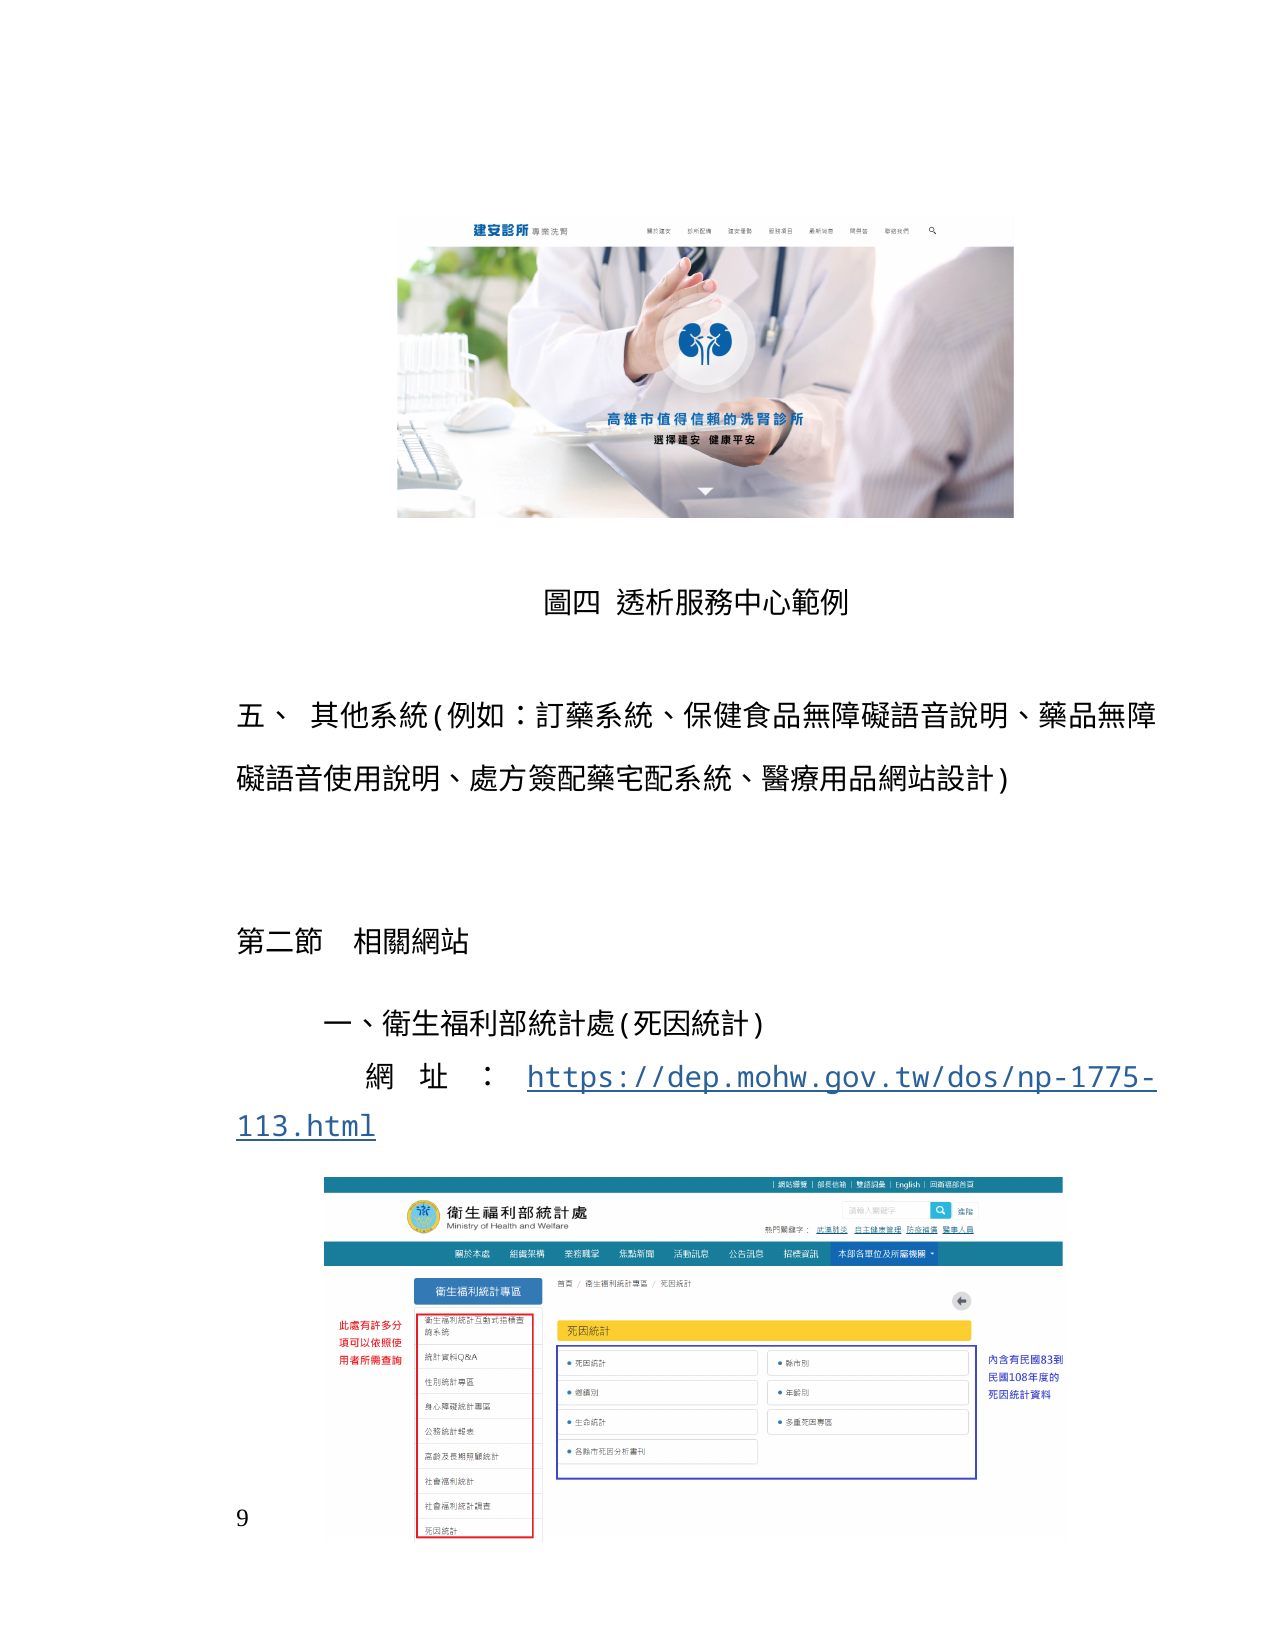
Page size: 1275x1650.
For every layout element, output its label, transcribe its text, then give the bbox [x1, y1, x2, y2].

text 一、衛生福利部統計處(死因統計) [236, 1001, 1157, 1043]
text 網址：https://dep.mohw.gov.tw/dos/np-1775-113.html [236, 1053, 1157, 1145]
text 五、 其他系統(例如：訂藥系統、保健食品無障礙語音說明、藥品無障礙語音使用說明、處方簽配藥宅配系統、醫療用品網站設計) [236, 692, 1157, 798]
picture [397, 216, 1014, 518]
picture [324, 1177, 1069, 1542]
text 圖四 透析服務中心範例 [236, 579, 1157, 622]
text 第二節 相關網站 [236, 918, 1157, 961]
